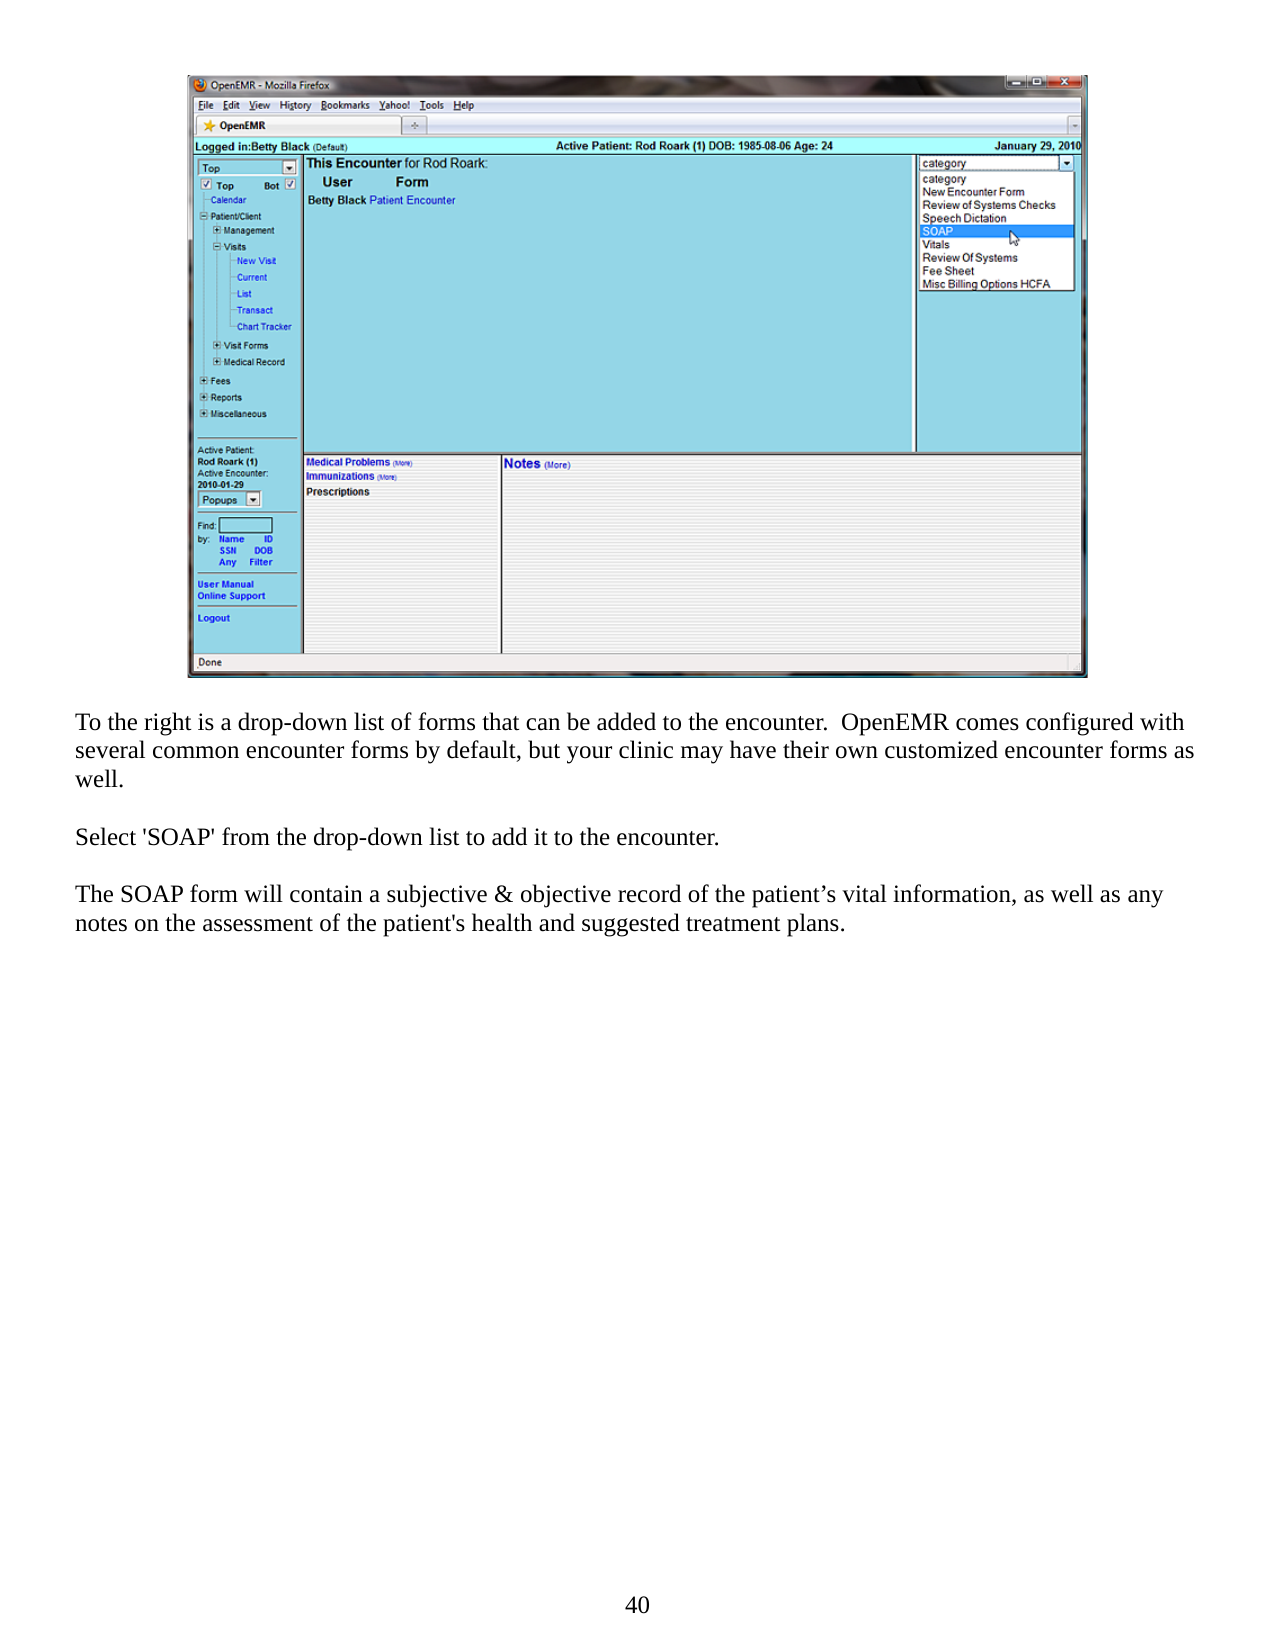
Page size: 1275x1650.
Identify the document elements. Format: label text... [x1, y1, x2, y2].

text The SOAP form will contain a subjective & objective record of the patient’s vital information, as well as any notes on the assessment of the patient's health and suggested treatment plans. [75, 879, 1200, 937]
text Select 'SOAP' from the drop-down list to add it to the encounter. [75, 822, 1200, 851]
picture [187, 75, 1088, 678]
text To the right is a drop-down list of forms that can be added to the encounter. OpenEMR comes configured with several common encounter forms by default, but your clinic may have their own customized encounter forms as well. [75, 707, 1200, 793]
